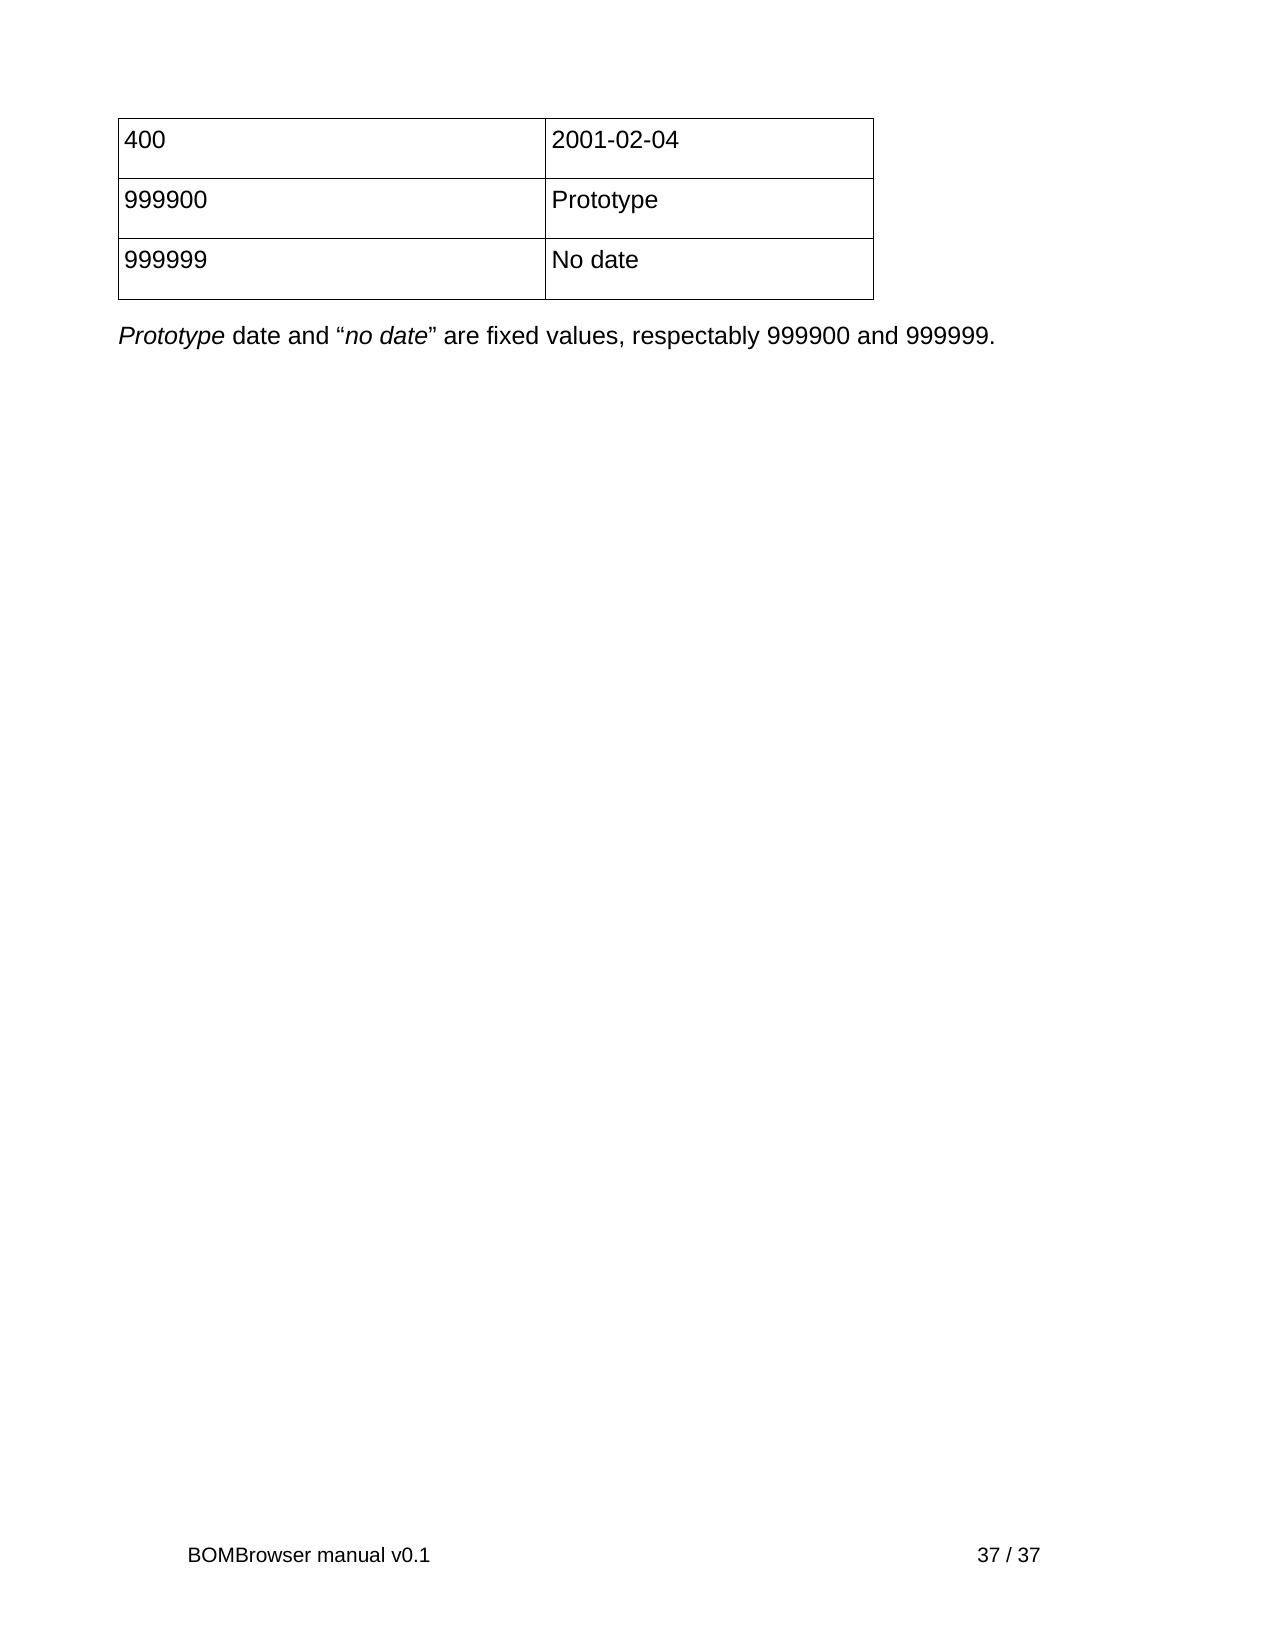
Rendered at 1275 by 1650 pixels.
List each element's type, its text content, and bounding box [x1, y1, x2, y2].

table_cell No date [546, 239, 873, 298]
table_cell 999900 [119, 179, 545, 238]
text Prototype date and “no date” are fixed values, respectably 999900 and 999999. [118, 321, 1157, 349]
table_cell 400 [119, 119, 545, 178]
table_cell 999999 [119, 239, 545, 298]
table_cell Prototype [546, 179, 873, 238]
table_cell 2001-02-04 [546, 119, 873, 178]
